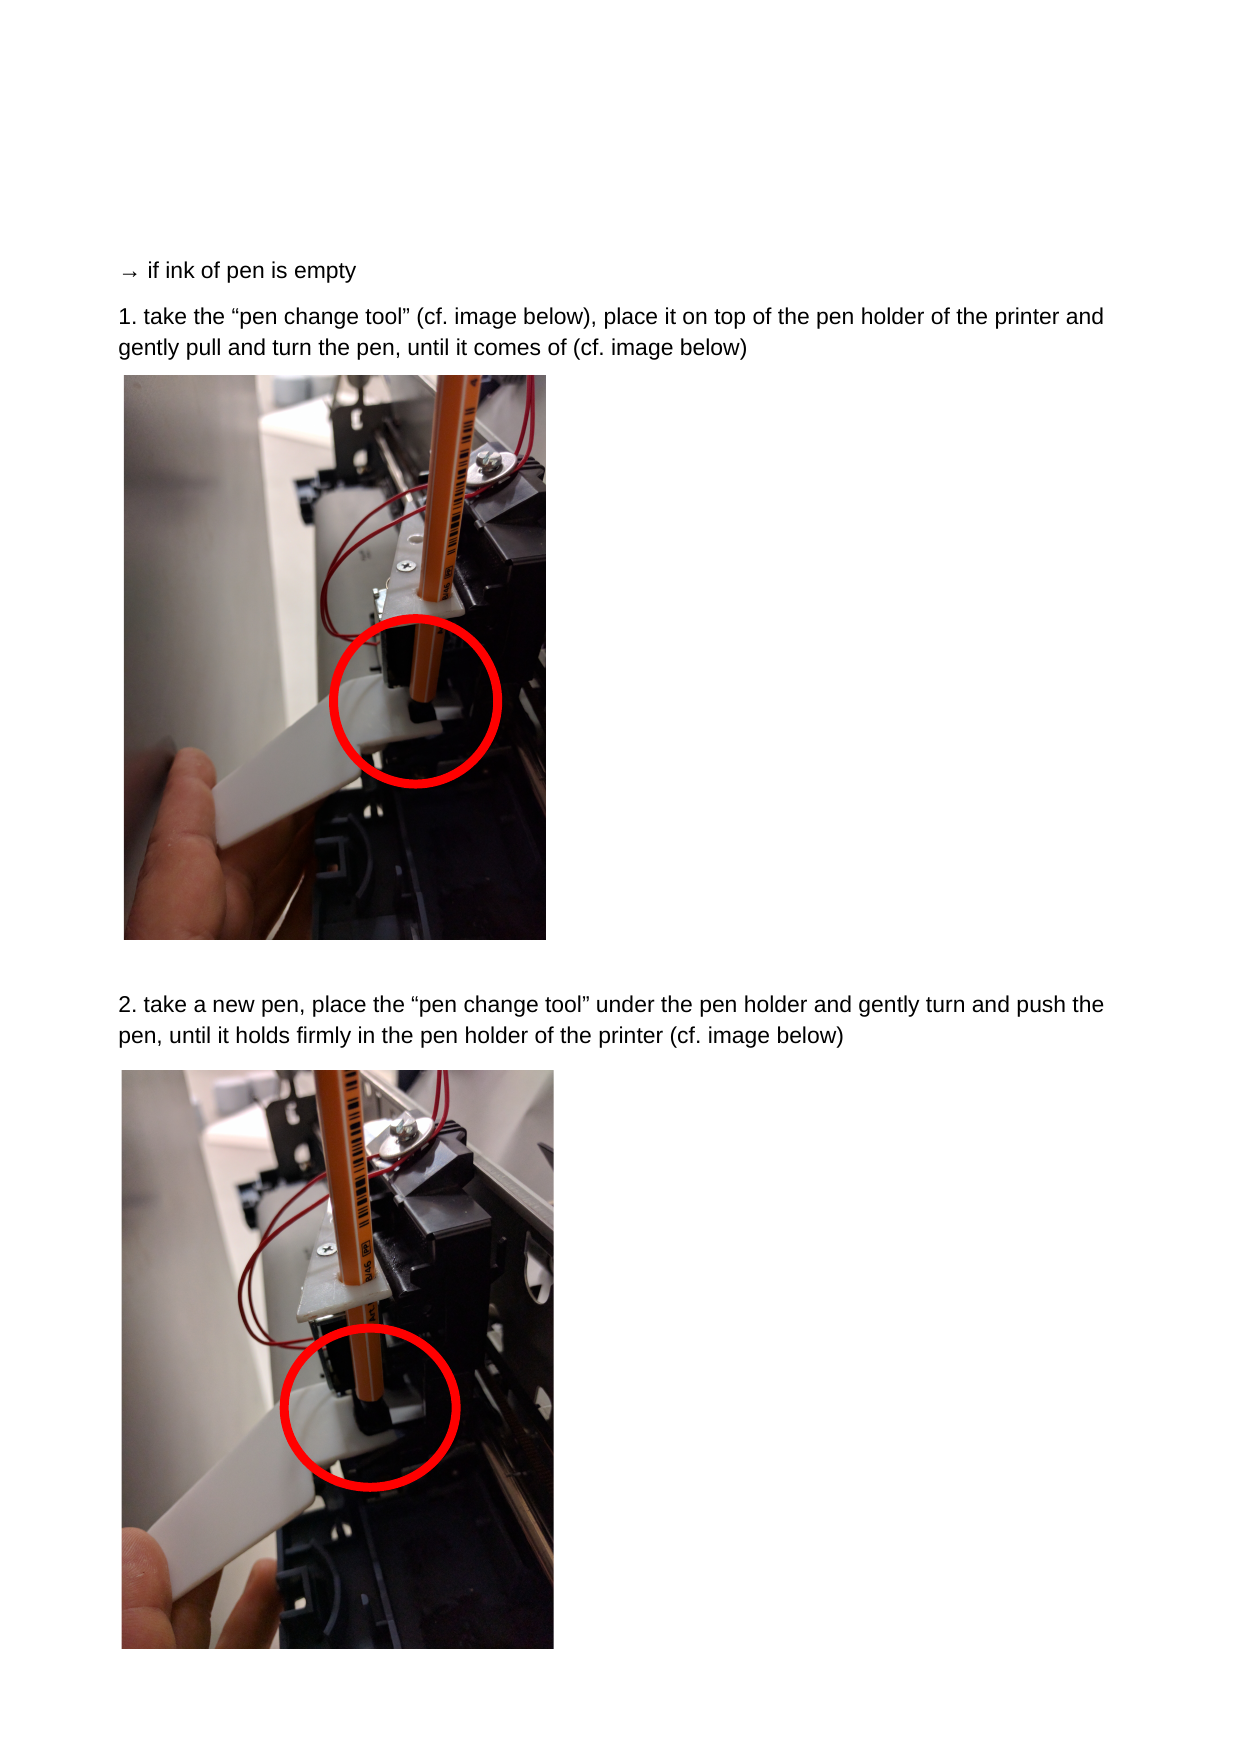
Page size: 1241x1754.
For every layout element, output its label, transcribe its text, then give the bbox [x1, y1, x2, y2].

picture [123, 375, 546, 940]
text → if ink of pen is empty [118, 257, 1122, 283]
text 1. take the “pen change tool” (cf. image below), place it on top of the pen holder of the printer and gently pull and turn the pen, until it comes of (cf. image below) [118, 303, 1122, 361]
text 2. take a new pen, place the “pen change tool” under the pen holder and gently turn and push the pen, until it holds firmly in the pen holder of the printer (cf. image below) [118, 991, 1122, 1049]
picture [121, 1070, 554, 1649]
